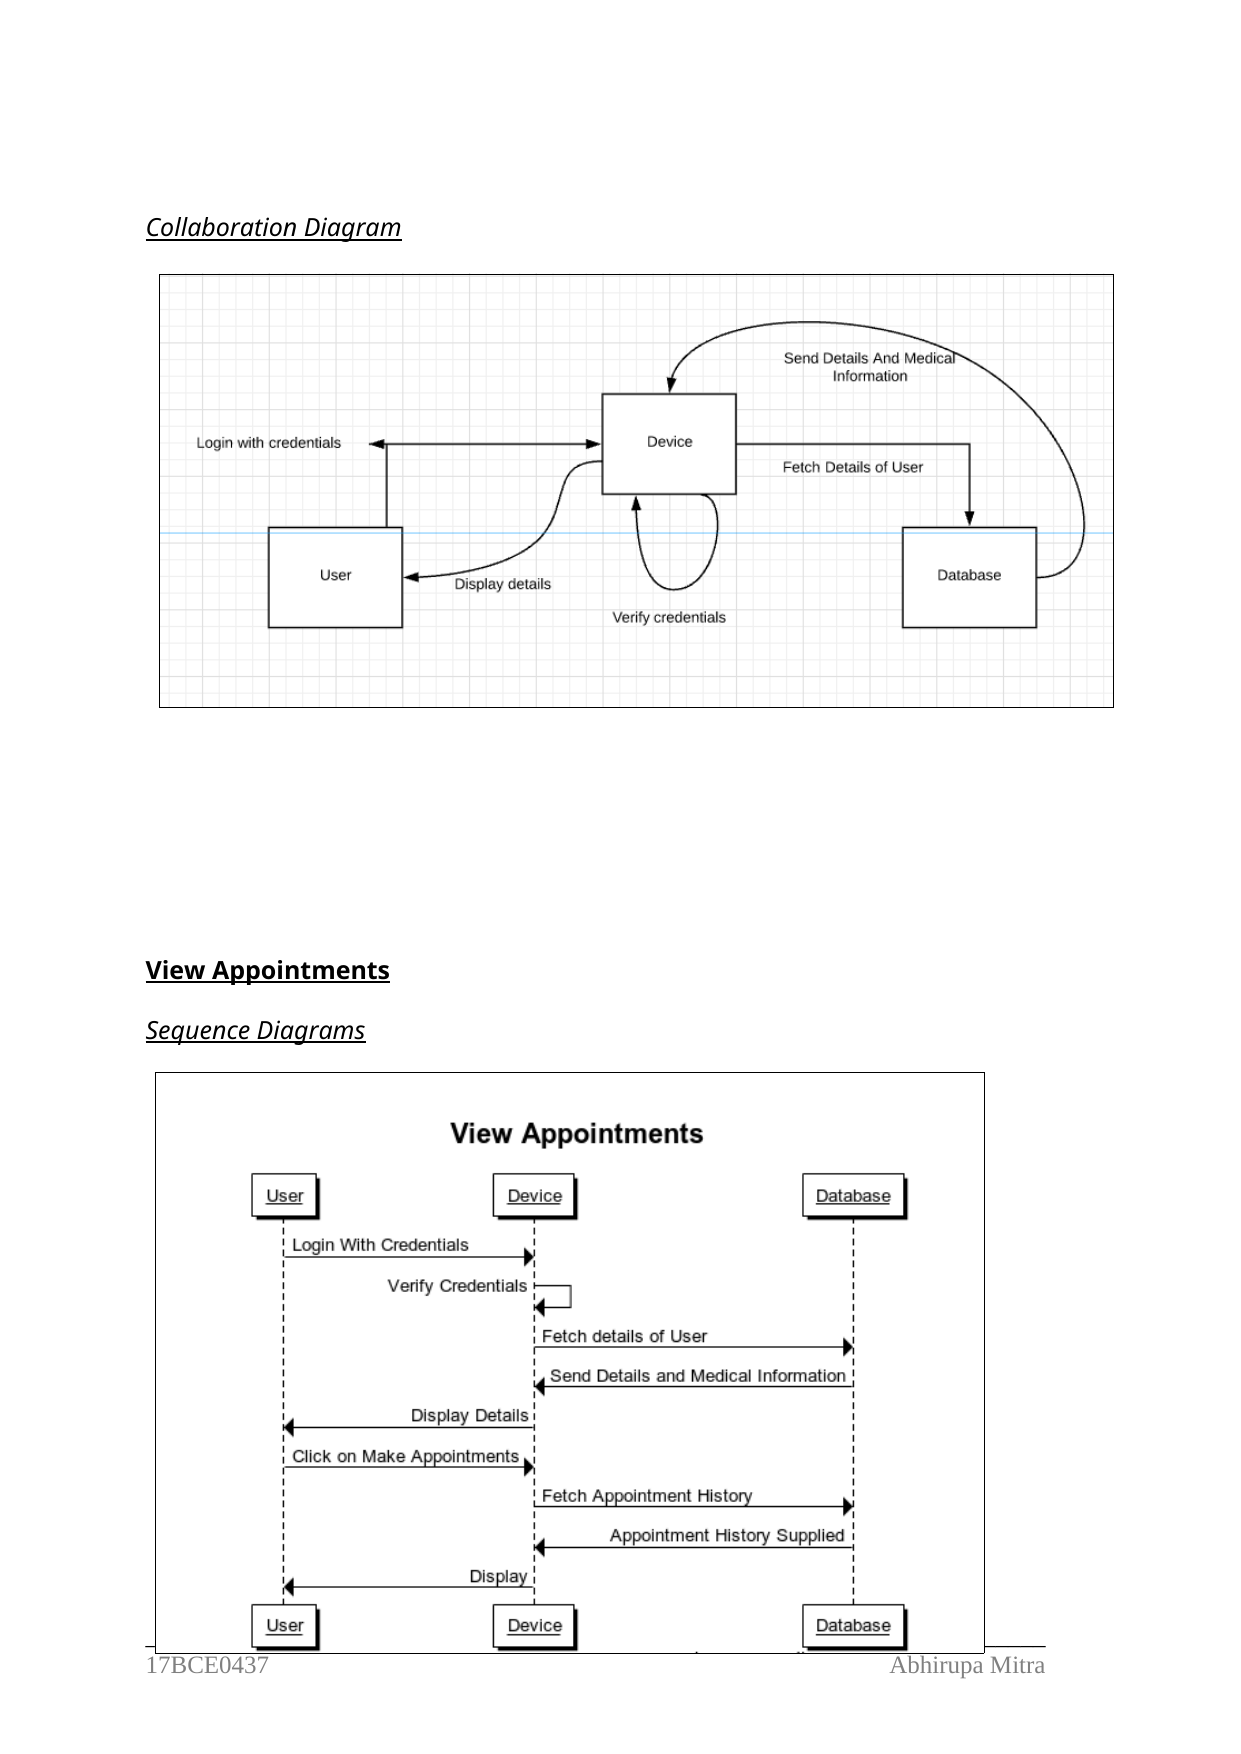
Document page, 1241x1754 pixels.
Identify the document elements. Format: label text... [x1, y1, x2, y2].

text View Appointments [145, 953, 1090, 987]
text Sequence Diagrams [145, 1013, 1090, 1047]
text Collaboration Diagram [145, 210, 1090, 244]
picture [730, 1073, 984, 1653]
picture [665, 275, 1113, 707]
